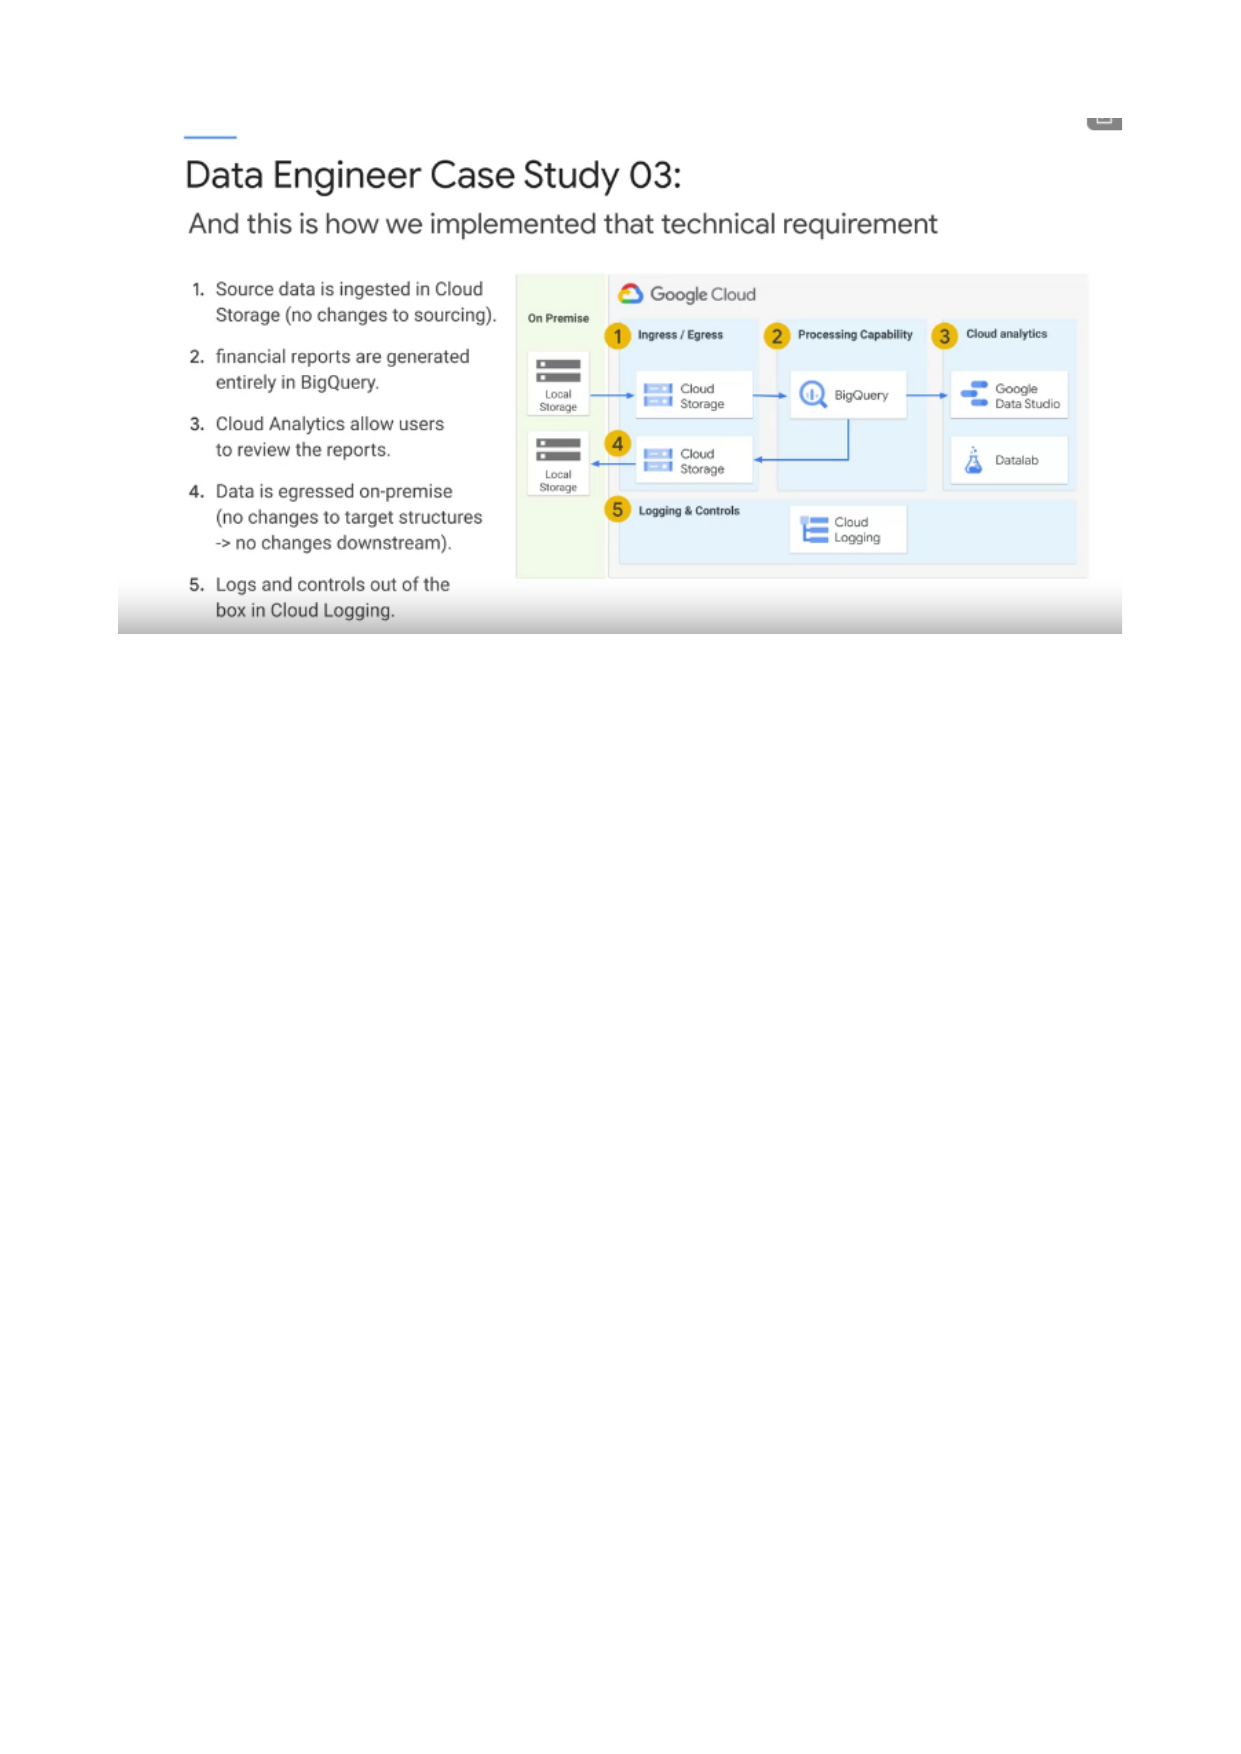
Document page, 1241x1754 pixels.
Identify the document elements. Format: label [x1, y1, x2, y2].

picture [118, 118, 1123, 634]
